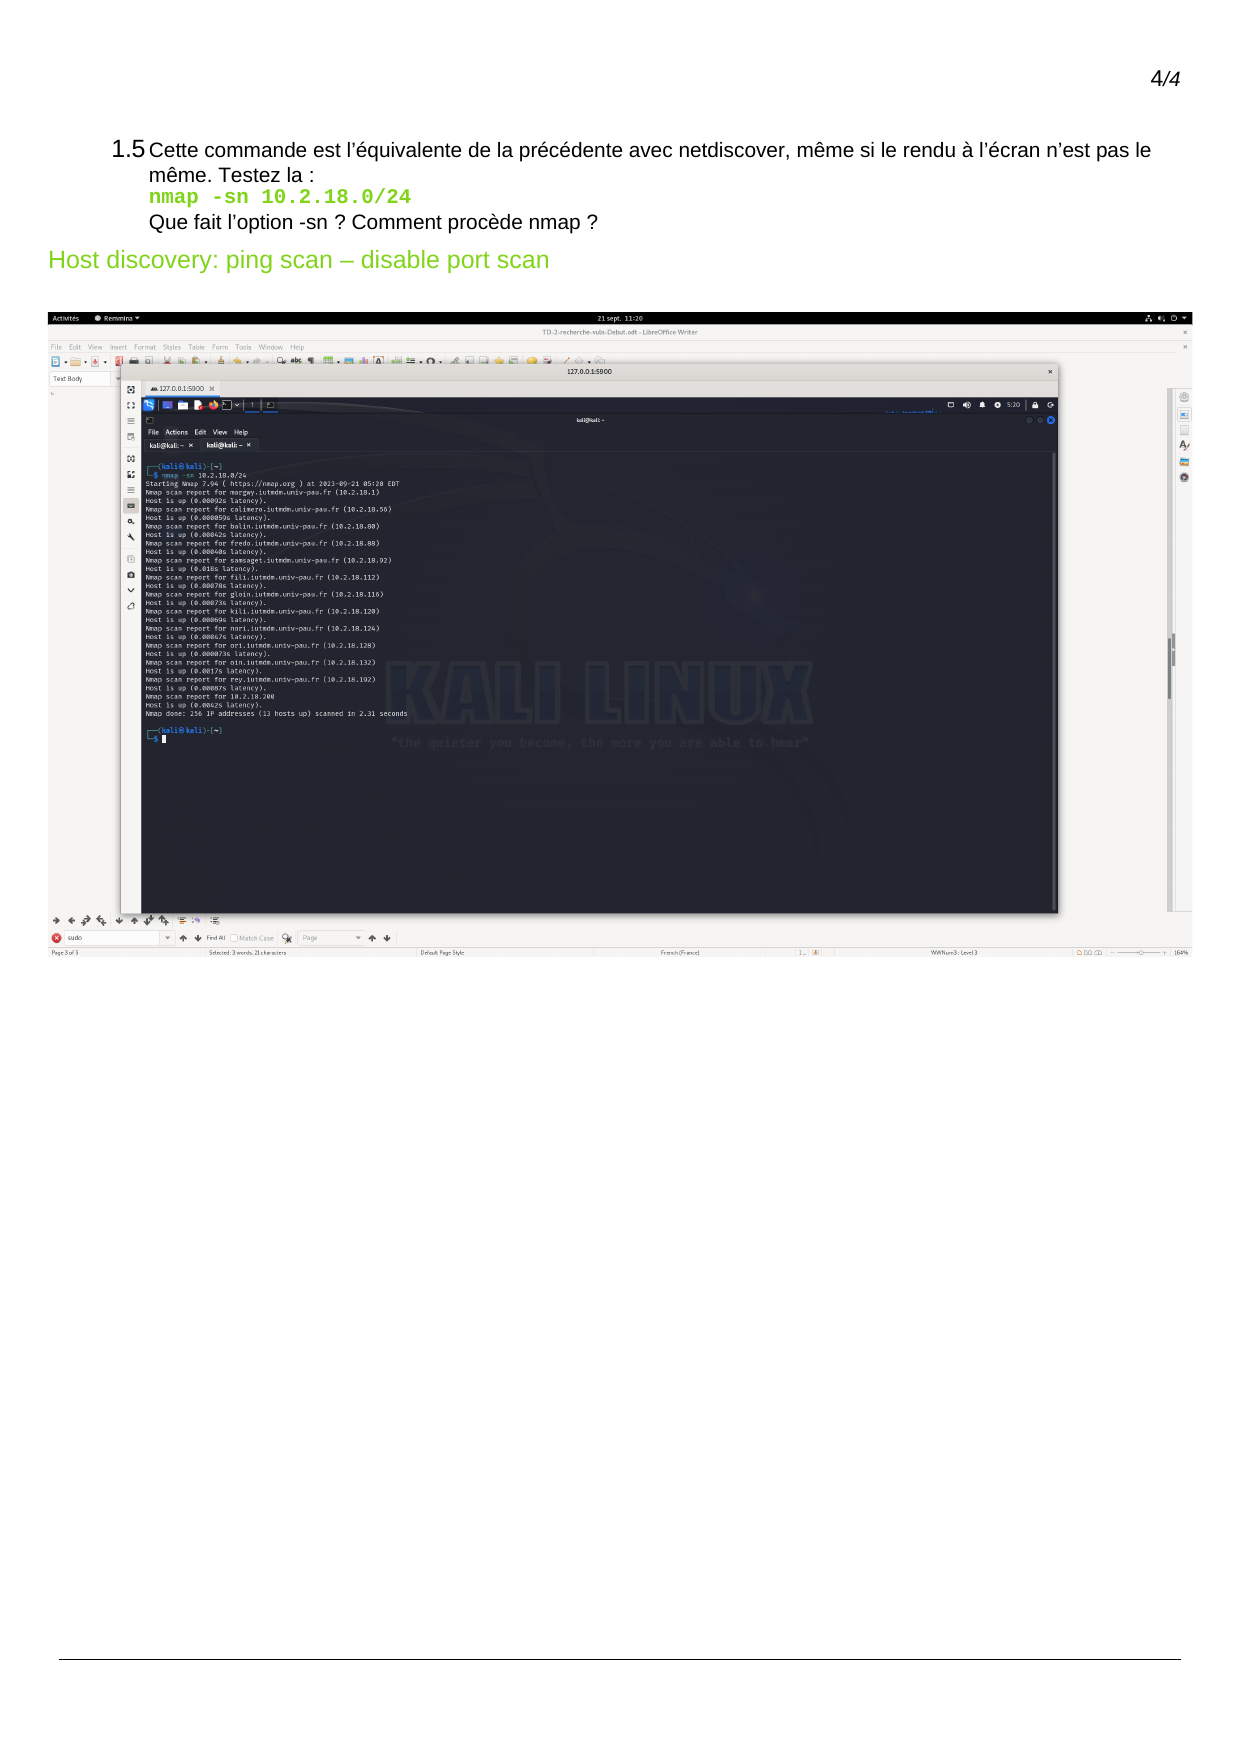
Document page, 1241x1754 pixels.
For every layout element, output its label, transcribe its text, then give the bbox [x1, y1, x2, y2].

text Host discovery: ping scan – disable port scan [48, 245, 1192, 273]
picture [47, 312, 1193, 957]
list Cette commande est l’équivalente de la précédente avec netdiscover, même si le rendu à l’écran n’est pas le même. Testez la : nmap -sn 10.2.18.0/24 Que fait l’option -sn ? Comment procède nmap ? [111, 134, 1192, 234]
